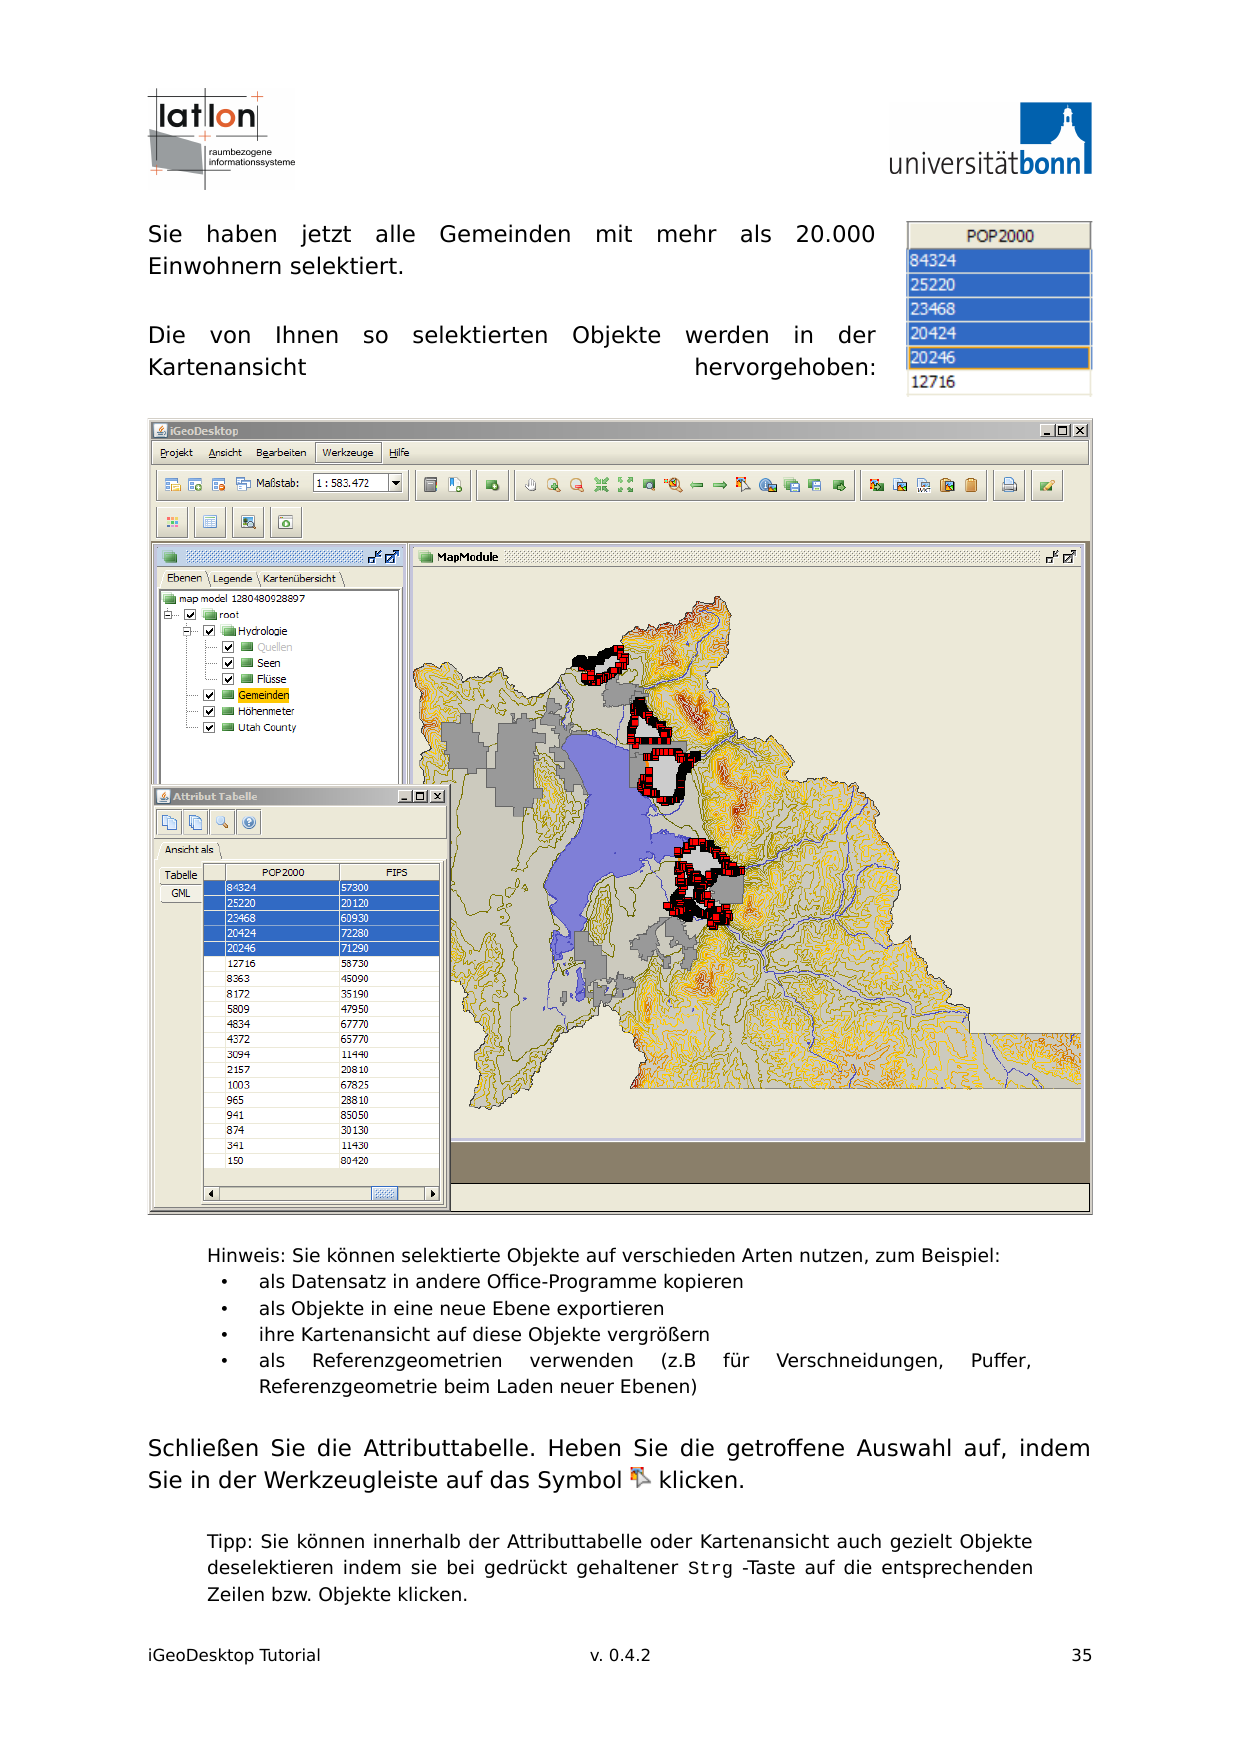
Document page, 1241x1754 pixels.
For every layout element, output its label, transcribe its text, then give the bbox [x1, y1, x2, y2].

list als Objekte in eine neue Ebene exportieren [221, 1298, 1032, 1320]
text Die von Ihnen so selektierten Objekte werden in der Kartenansicht hervorgehoben: [148, 322, 1092, 413]
picture [906, 221, 1093, 397]
list ihre Kartenansicht auf diese Objekte vergrößern [221, 1324, 1032, 1346]
text Tipp: Sie können innerhalb der Attributtabelle oder Kartenansicht auch gezielt Objekte deselektieren indem sie bei gedrückt gehaltener Strg -Taste auf die entsprechenden Zeilen bzw. Objekte klicken. [207, 1531, 1033, 1606]
picture [147, 418, 1093, 1215]
list als Datensatz in andere Office-Programme kopieren [221, 1272, 1032, 1293]
list als Referenzgeometrien verwenden (z.B für Verschneidungen, Puffer, Referenzgeometrie beim Laden neuer Ebenen) [221, 1350, 1032, 1398]
text Sie haben jetzt alle Gemeinden mit mehr als 20.000 Einwohnern selektiert. [148, 221, 906, 280]
picture [630, 1467, 652, 1488]
picture [147, 88, 295, 190]
text Schließen Sie die Attributtabelle. Heben Sie die getroffene Auswahl auf, indem Sie in der Werkzeugleiste auf das Symbol klicken. [148, 1435, 1092, 1493]
picture [889, 102, 1093, 174]
text Hinweis: Sie können selektierte Objekte auf verschieden Arten nutzen, zum Beispiel: [207, 1215, 1033, 1267]
